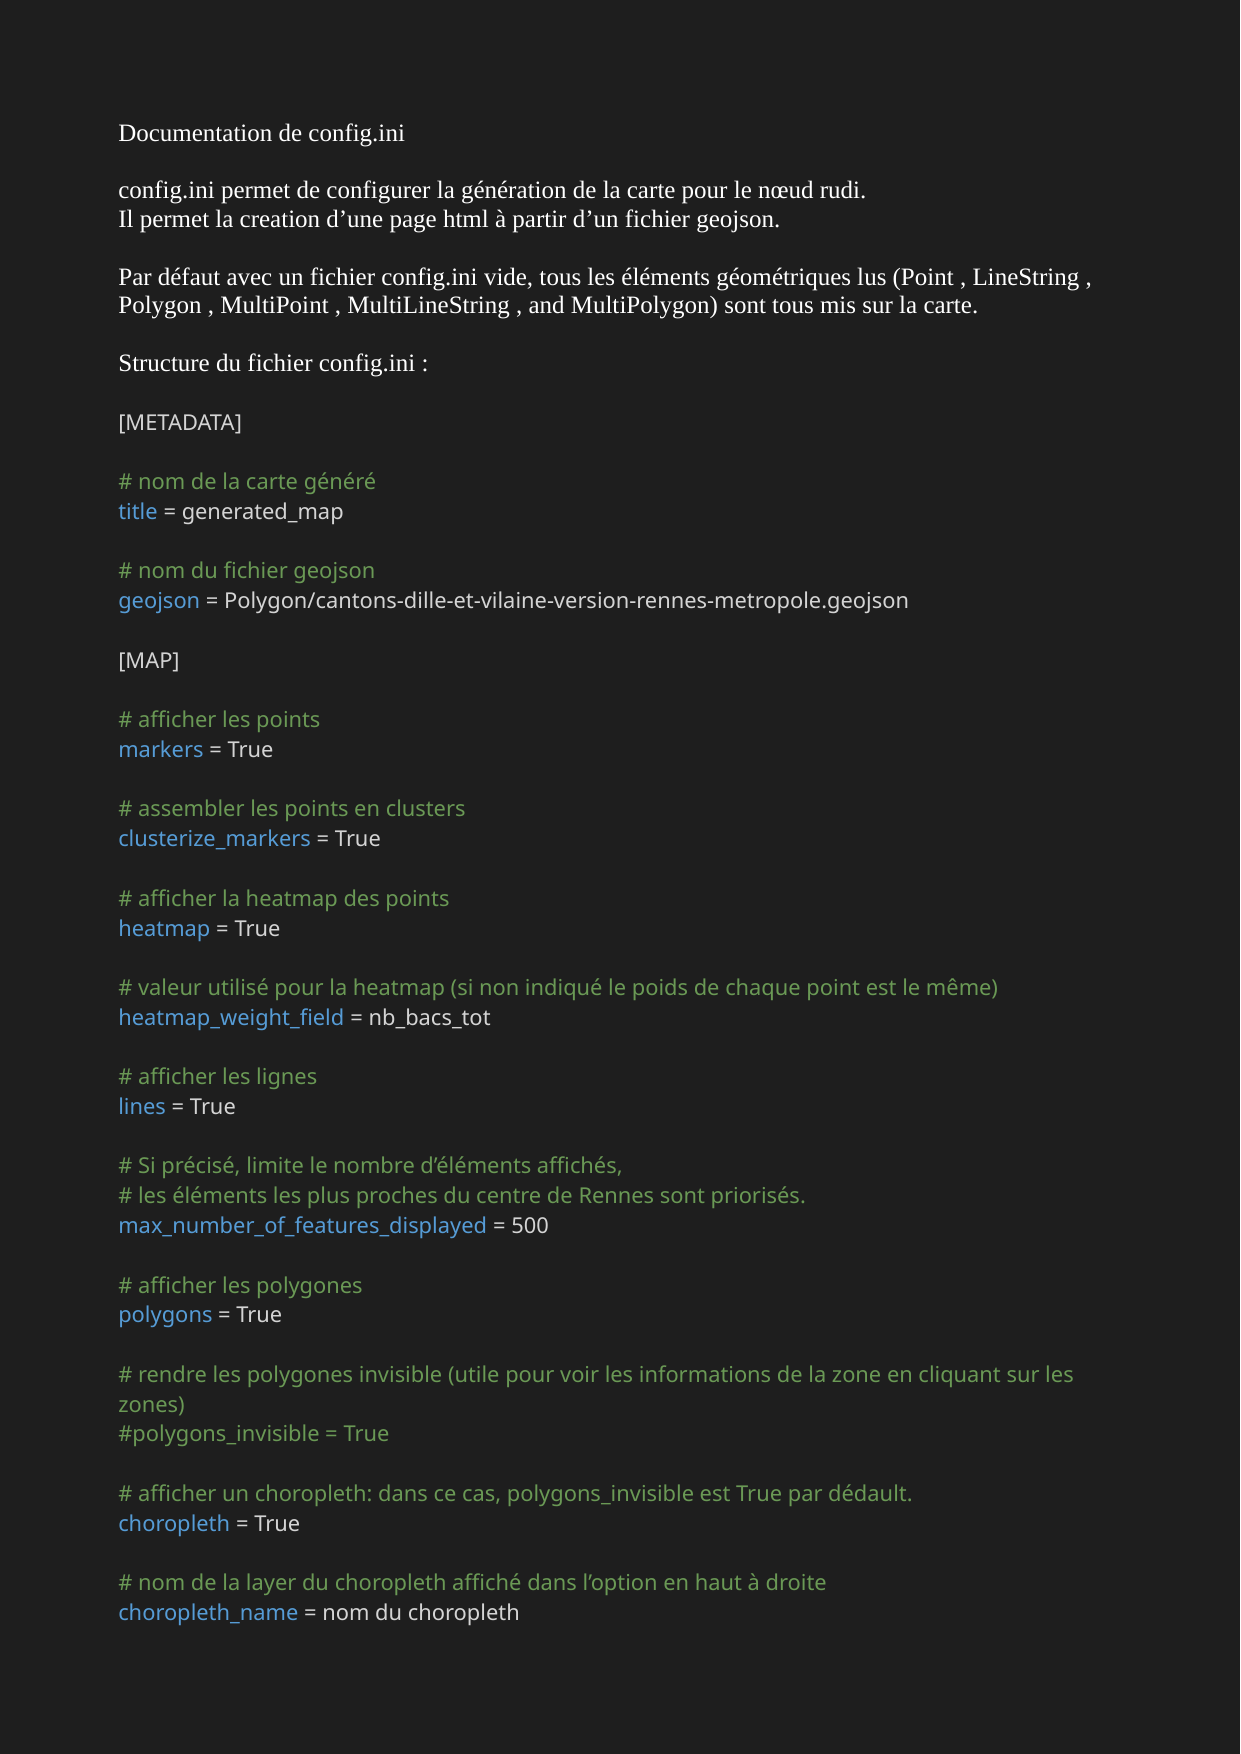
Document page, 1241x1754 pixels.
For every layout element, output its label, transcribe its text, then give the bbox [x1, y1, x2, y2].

text # les éléments les plus proches du centre de Rennes sont priorisés. [118, 1180, 1122, 1210]
text # afficher un choropleth: dans ce cas, polygons_invisible est True par dédault. [118, 1478, 1122, 1508]
text # afficher les points [118, 704, 1122, 734]
text lines = True [118, 1091, 1122, 1121]
text # nom du fichier geojson [118, 555, 1122, 585]
text # valeur utilisé pour la heatmap (si non indiqué le poids de chaque point est le même) [118, 972, 1122, 1002]
text max_number_of_features_displayed = 500 [118, 1210, 1122, 1240]
text heatmap = True [118, 912, 1122, 942]
text config.ini permet de configurer la génération de la carte pour le nœud rudi. [118, 176, 1122, 204]
text # nom de la layer du choropleth affiché dans l’option en haut à droite [118, 1567, 1122, 1597]
text # afficher la heatmap des points [118, 883, 1122, 912]
text #polygons_invisible = True [118, 1418, 1122, 1448]
text polygons = True [118, 1299, 1122, 1329]
text # Si précisé, limite le nombre d’éléments affichés, [118, 1151, 1122, 1180]
text # assembler les points en clusters [118, 793, 1122, 823]
text [MAP] [118, 645, 1122, 674]
text geojson = Polygon/cantons-dille-et-vilaine-version-rennes-metropole.geojson [118, 585, 1122, 615]
text clusterize_markers = True [118, 823, 1122, 853]
text # afficher les lignes [118, 1061, 1122, 1091]
text # rendre les polygones invisible (utile pour voir les informations de la zone en cliquant sur les zones) [118, 1359, 1122, 1418]
text Il permet la creation d’une page html à partir d’un fichier geojson. [118, 204, 1122, 233]
text # nom de la carte généré [118, 466, 1122, 496]
text Structure du fichier config.ini : [118, 348, 1122, 377]
text choropleth_name = nom du choropleth [118, 1597, 1122, 1627]
text choropleth = True [118, 1508, 1122, 1537]
text Documentation de config.ini [118, 118, 1122, 147]
text # afficher les polygones [118, 1269, 1122, 1299]
text title = generated_map [118, 496, 1122, 526]
text heatmap_weight_field = nb_bacs_tot [118, 1002, 1122, 1032]
text Par défaut avec un fichier config.ini vide, tous les éléments géométriques lus (Point , LineString , Polygon , MultiPoint , MultiLineString , and MultiPolygon) sont tous mis sur la carte. [118, 262, 1122, 319]
text markers = True [118, 734, 1122, 764]
text [METADATA] [118, 407, 1122, 436]
